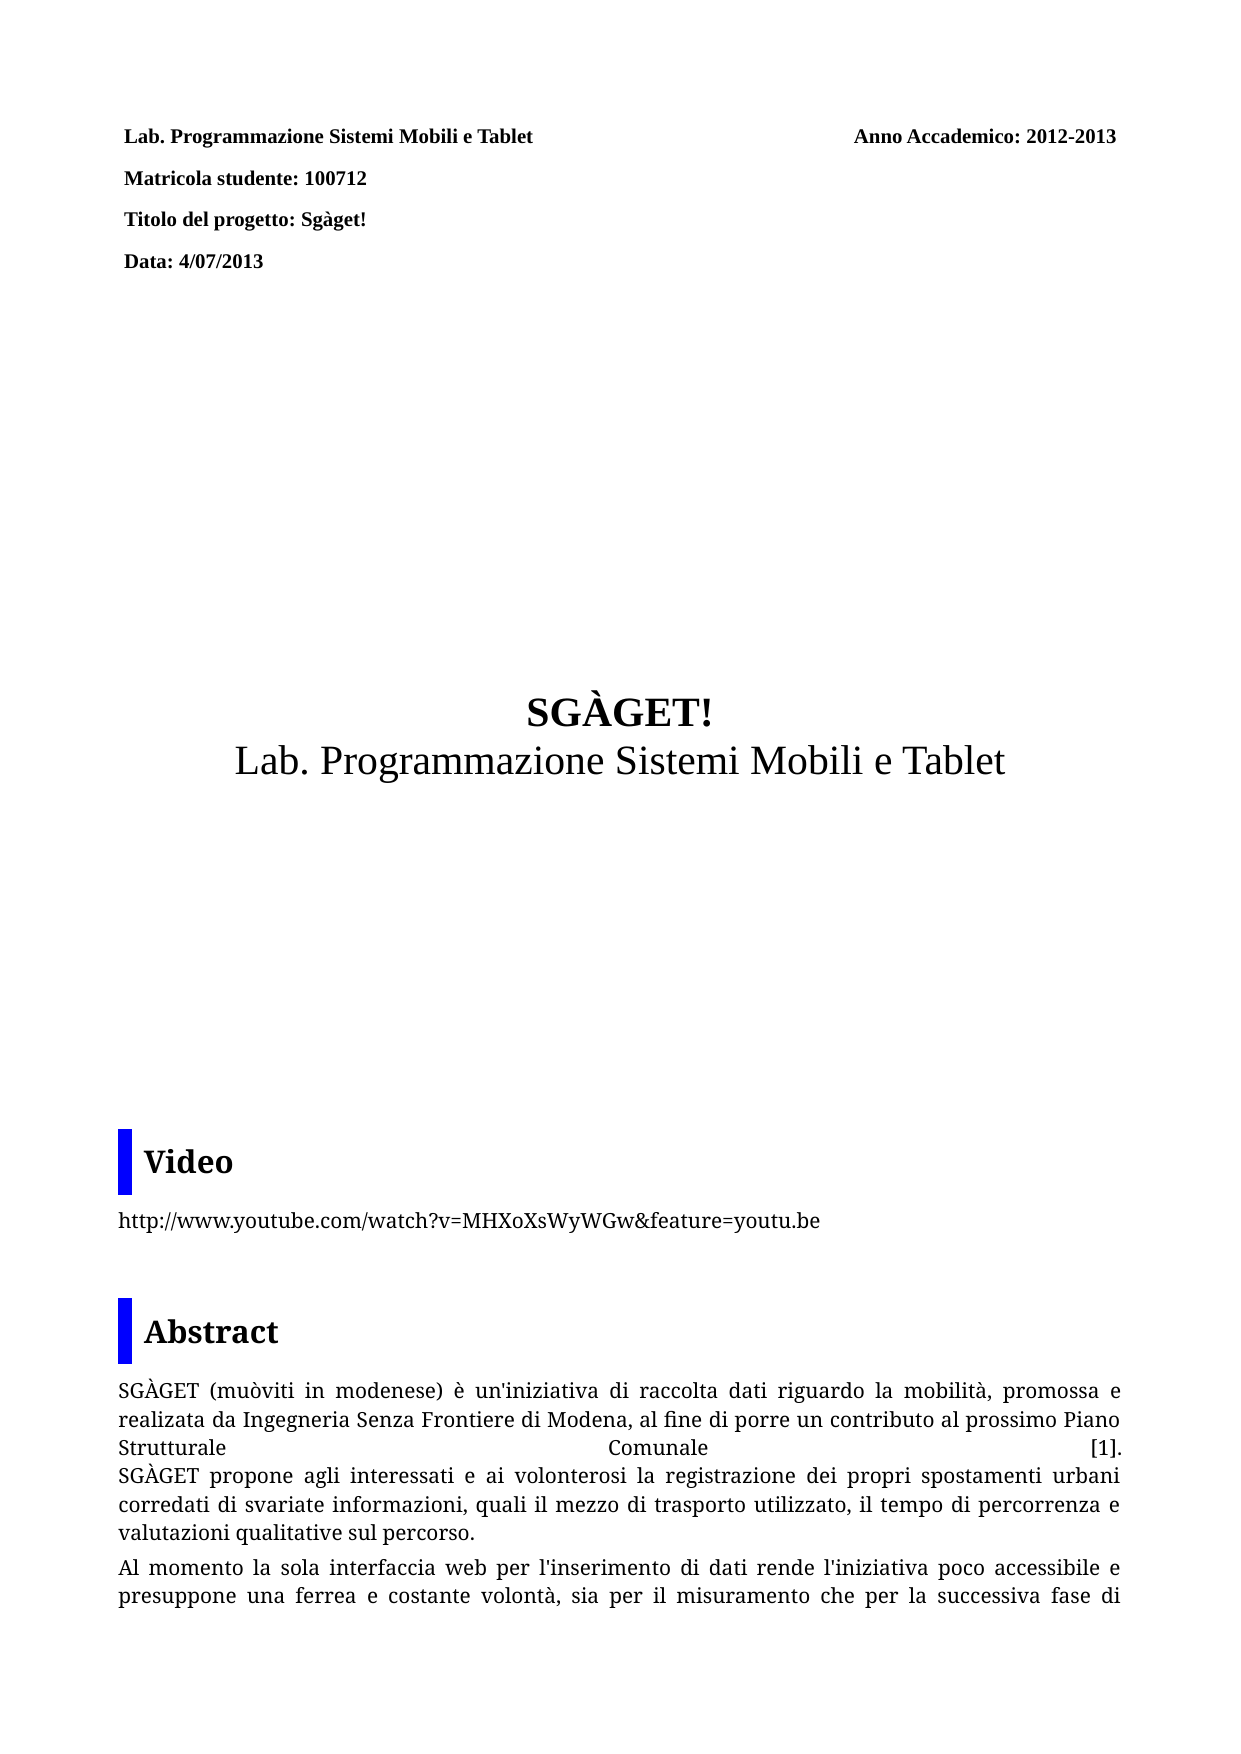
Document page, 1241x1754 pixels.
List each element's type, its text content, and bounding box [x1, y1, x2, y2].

table_header [118, 1298, 132, 1364]
table_cell [620, 244, 1122, 285]
text SGÀGET! [118, 688, 1122, 736]
table_cell Data: 4/07/2013 [118, 244, 620, 285]
table_header [118, 1129, 132, 1195]
table_header Anno Accademico: 2012-2013 [620, 118, 1122, 160]
table_header Video [132, 1129, 649, 1195]
table_cell [620, 160, 1122, 202]
table_cell [620, 202, 1122, 243]
text SGÀGET (muòviti in modenese) è un'iniziativa di raccolta dati riguardo la mobilità, promossa e realizata da Ingegneria Senza Frontiere di Modena, al fine di porre un contributo al prossimo Piano Strutturale Comunale [1]. SGÀGET propone agli interessati e ai volonterosi la registrazione dei propri spostamenti urbani corredati di svariate informazioni, quali il mezzo di trasporto utilizzato, il tempo di percorrenza e valutazioni qualitative sul percorso. [118, 1376, 1122, 1547]
table_cell Matricola studente: 100712 [118, 160, 620, 202]
table_header Lab. Programmazione Sistemi Mobili e Tablet [118, 118, 620, 160]
text Al momento la sola interfaccia web per l'inserimento di dati rende l'iniziativa poco accessibile e presuppone una ferrea e costante volontà, sia per il misuramento che per la successiva fase di [118, 1553, 1122, 1610]
table_header Abstract [132, 1298, 649, 1364]
text http://www.youtube.com/watch?v=MHXoXsWyWGw&feature=youtu.be [118, 1206, 1122, 1235]
text Lab. Programmazione Sistemi Mobili e Tablet [118, 736, 1122, 783]
table_cell Titolo del progetto: Sgàget! [118, 202, 620, 243]
